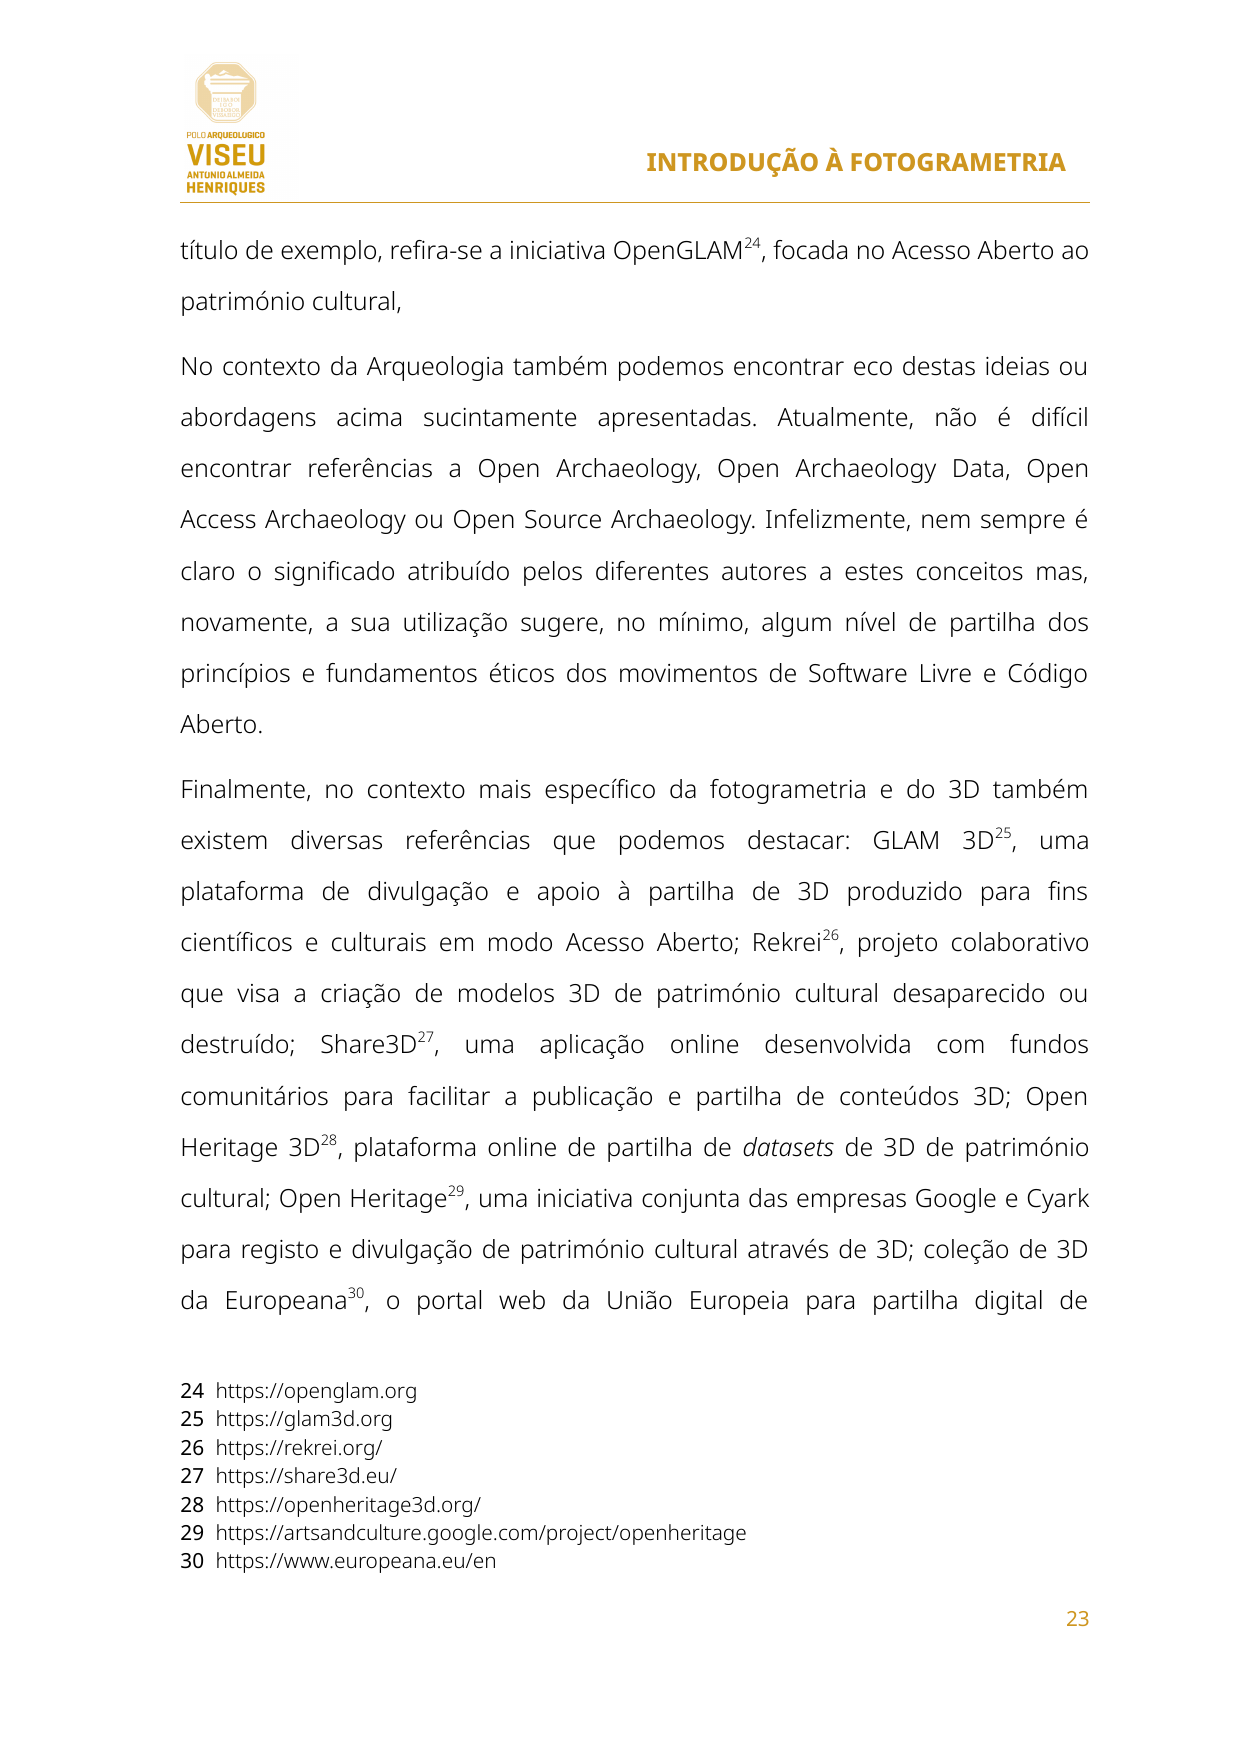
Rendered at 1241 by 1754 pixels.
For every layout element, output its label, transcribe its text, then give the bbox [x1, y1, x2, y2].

text https://openglam.org [180, 1376, 1090, 1404]
text título de exemplo, refira-se a iniciativa OpenGLAM, focada no Acesso Aberto ao património cultural, [180, 232, 1090, 317]
text https://openheritage3d.org/ [180, 1490, 1090, 1518]
text https://rekrei.org/ [180, 1433, 1090, 1461]
text https://artsandculture.google.com/project/openheritage [180, 1518, 1090, 1547]
text https://www.europeana.eu/en [180, 1547, 1090, 1575]
picture [184, 54, 300, 202]
text https://glam3d.org [180, 1404, 1090, 1433]
text No contexto da Arqueologia também podemos encontrar eco destas ideias ou abordagens acima sucintamente apresentadas. Atualmente, não é difícil encontrar referências a Open Archaeology, Open Archaeology Data, Open Access Archaeology ou Open Source Archaeology. Infelizmente, nem sempre é claro o significado atribuído pelos diferentes autores a estes conceitos mas, novamente, a sua utilização sugere, no mínimo, algum nível de partilha dos princípios e fundamentos éticos dos movimentos de Software Livre e Código Aberto. [180, 349, 1090, 740]
text https://share3d.eu/ [180, 1461, 1090, 1490]
text Finalmente, no contexto mais específico da fotogrametria e do 3D também existem diversas referências que podemos destacar: GLAM 3D, uma plataforma de divulgação e apoio à partilha de 3D produzido para fins científicos e culturais em modo Acesso Aberto; Rekrei, projeto colaborativo que visa a criação de modelos 3D de património cultural desaparecido ou destruído; Share3D, uma aplicação online desenvolvida com fundos comunitários para facilitar a publicação e partilha de conteúdos 3D; Open Heritage 3D, plataforma online de partilha de datasets de 3D de património cultural; Open Heritage, uma iniciativa conjunta das empresas Google e Cyark para registo e divulgação de património cultural através de 3D; coleção de 3D da Europeana, o portal web da União Europeia para partilha digital de [180, 772, 1090, 1316]
